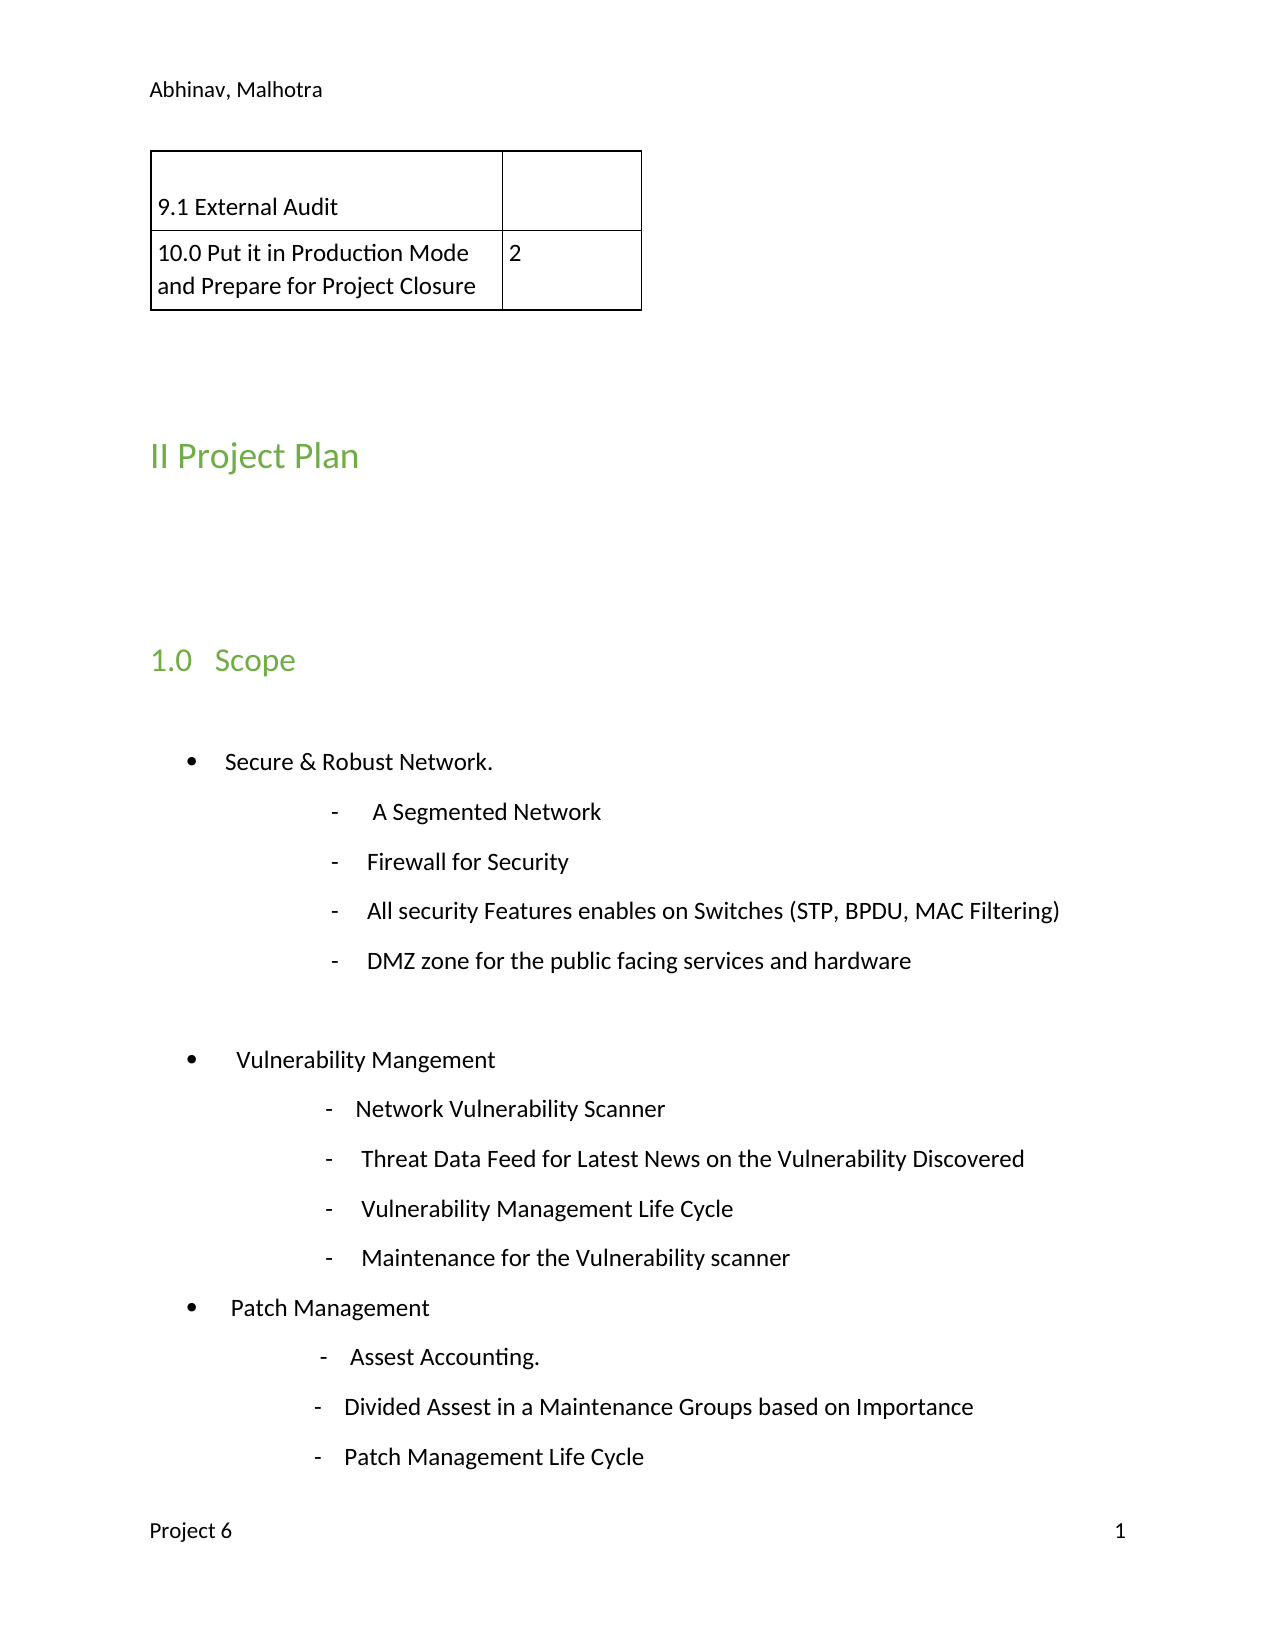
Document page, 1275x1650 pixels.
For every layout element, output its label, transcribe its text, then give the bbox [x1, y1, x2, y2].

text 1.0 Scope [150, 639, 1125, 680]
text - A Segmented Network [150, 796, 1125, 827]
text - Vulnerability Management Life Cycle [150, 1193, 1125, 1223]
text - Patch Management Life Cycle [150, 1441, 1125, 1471]
list Secure & Robust Network. [187, 746, 1125, 777]
table_cell [503, 152, 641, 229]
text - Divided Assest in a Maintenance Groups based on Importance [150, 1391, 1125, 1422]
list Patch Management [187, 1292, 1125, 1322]
text - Network Vulnerability Scanner [150, 1093, 1125, 1124]
table_cell 10.0 Put it in Production Mode and Prepare for Project Closure [152, 231, 502, 309]
text - DMZ zone for the public facing services and hardware [150, 945, 1125, 975]
text - Firewall for Security [150, 846, 1125, 876]
text - Assest Accounting. [150, 1341, 1125, 1372]
table_cell 2 [503, 231, 641, 309]
text - Maintenance for the Vulnerability scanner [150, 1242, 1125, 1273]
table_cell 9.1 External Audit [152, 152, 502, 229]
text II Project Plan [150, 432, 1125, 478]
text - Threat Data Feed for Latest News on the Vulnerability Discovered [150, 1143, 1125, 1174]
text - All security Features enables on Switches (STP, BPDU, MAC Filtering) [150, 895, 1125, 926]
list Vulnerability Mangement [187, 1044, 1125, 1074]
